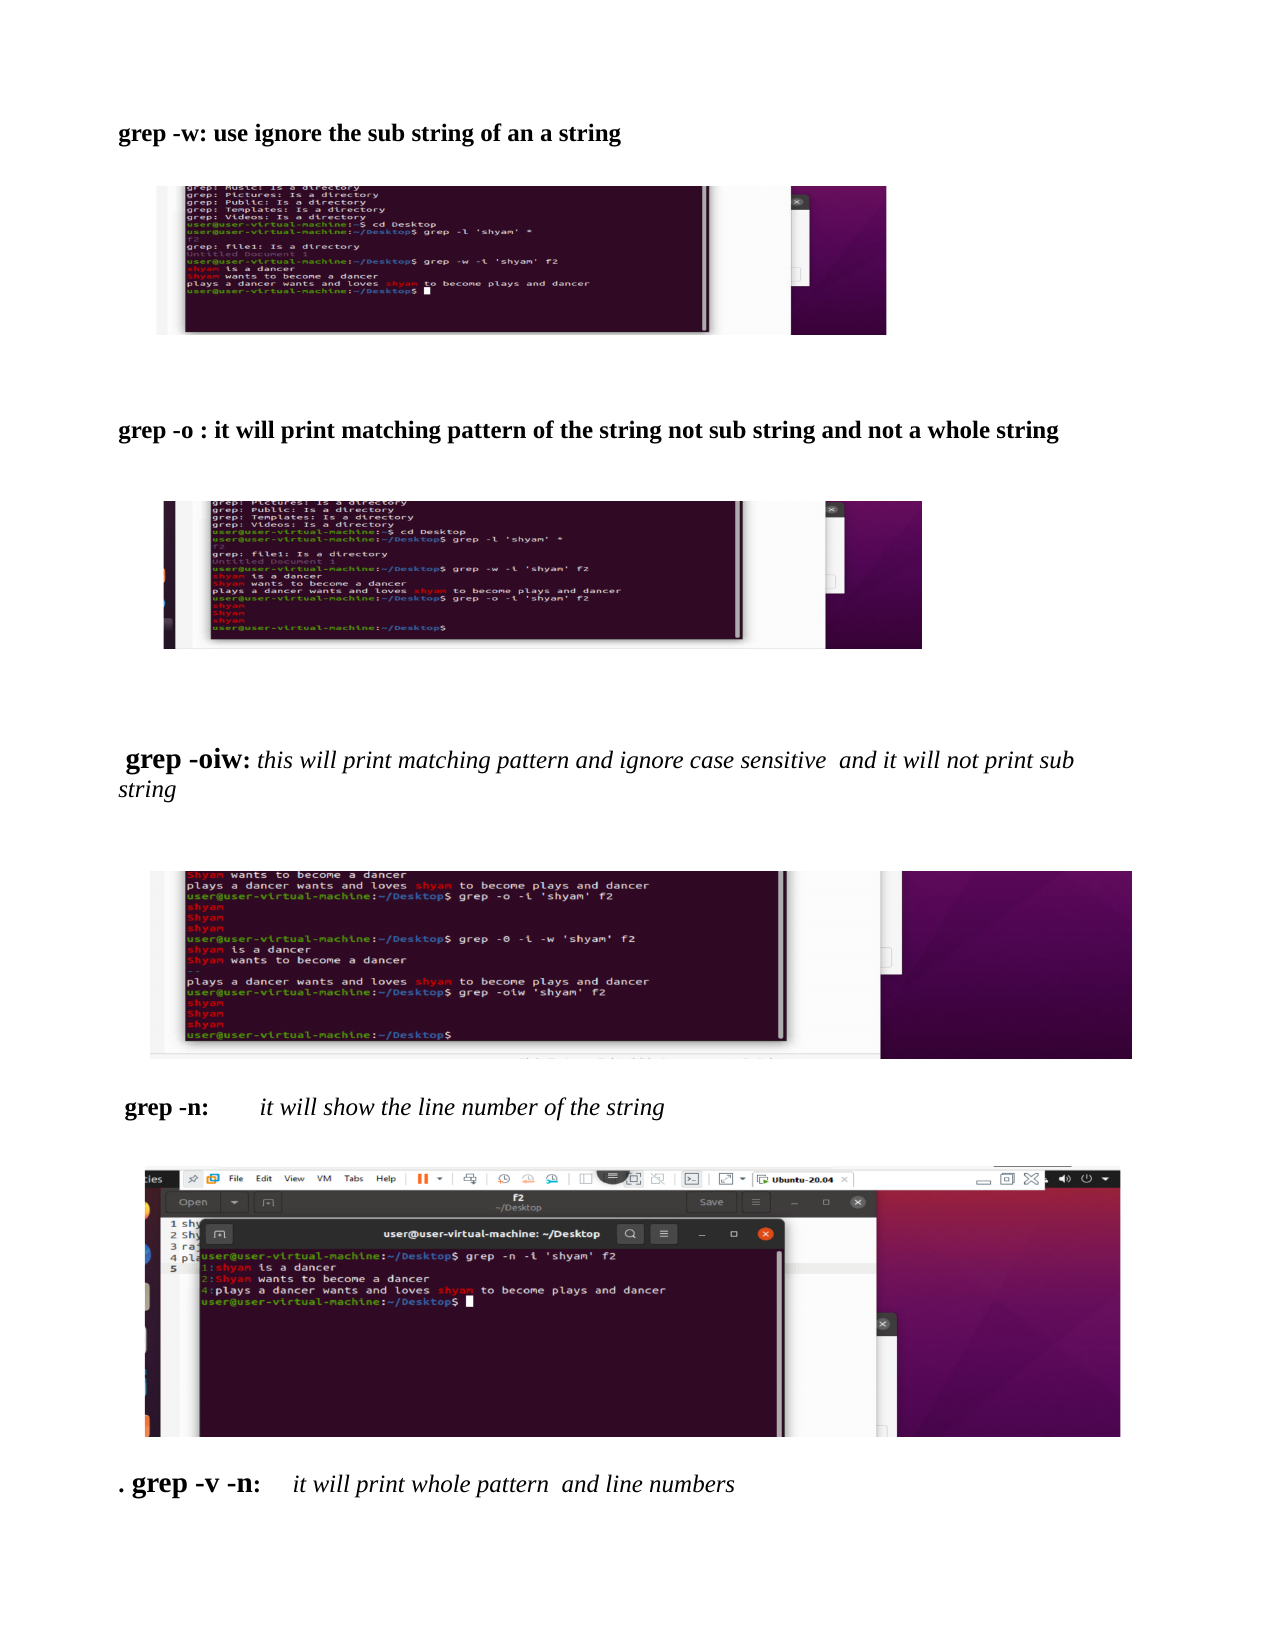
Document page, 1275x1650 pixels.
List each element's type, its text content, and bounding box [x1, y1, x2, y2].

picture [150, 877, 1132, 1059]
text grep -n: it will show the line number of the string [118, 1092, 1157, 1121]
picture [144, 1166, 1121, 1437]
text . grep -v -n: it will print whole pattern and line numbers [118, 1155, 1157, 1499]
text grep -w: use ignore the sub string of an a string [118, 118, 1157, 147]
text grep -oiw: this will print matching pattern and ignore case sensitive and it will not print sub string [118, 741, 1157, 803]
text grep -o : it will print matching pattern of the string not sub string and not a whole string [118, 415, 1157, 444]
picture [156, 186, 887, 335]
picture [163, 501, 922, 649]
